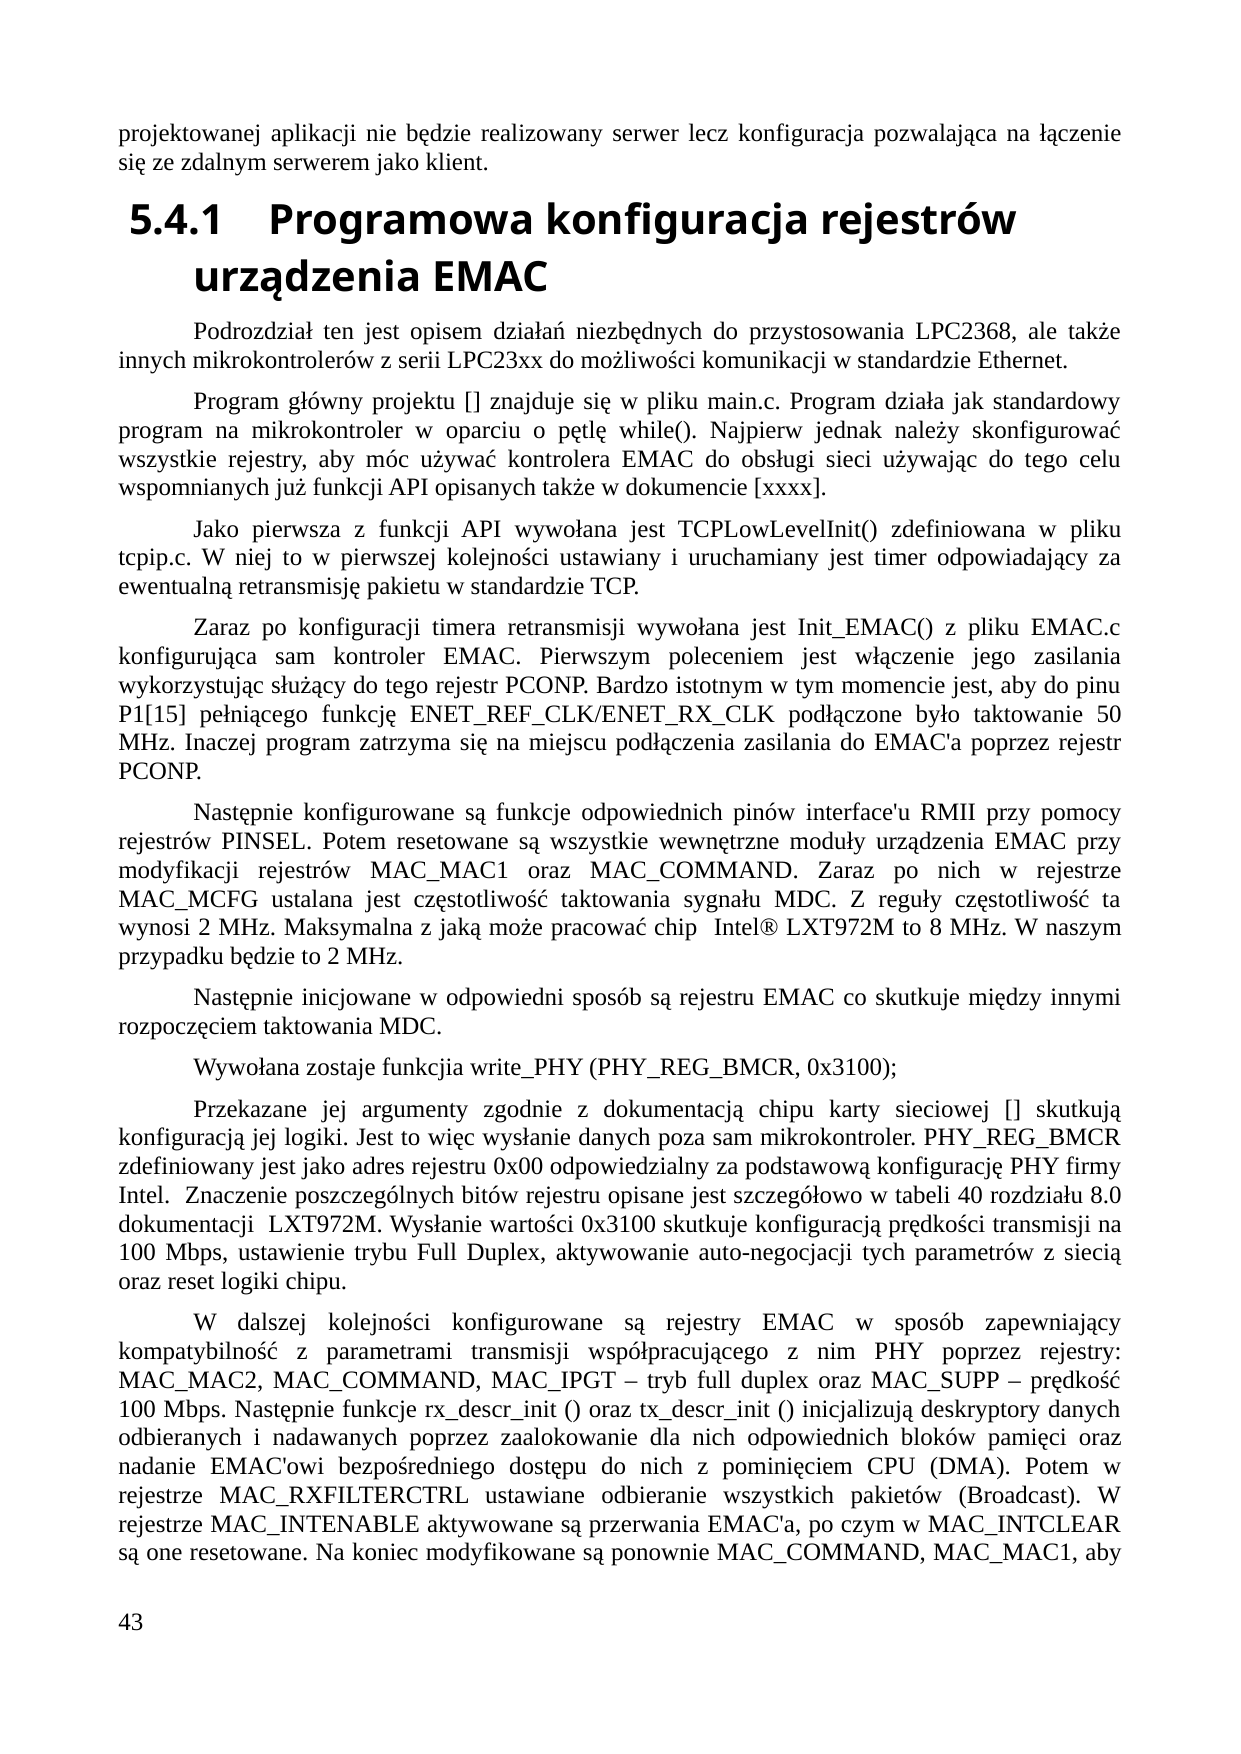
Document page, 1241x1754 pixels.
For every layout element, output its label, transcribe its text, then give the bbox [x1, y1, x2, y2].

subtitle Programowa konfiguracja rejestrów urządzenia EMAC [118, 190, 1122, 304]
text Wywołana zostaje funkcjia write_PHY (PHY_REG_BMCR, 0x3100); [118, 1052, 1122, 1081]
text Zaraz po konfiguracji timera retransmisji wywołana jest Init_EMAC() z pliku EMAC.c konfigurująca sam kontroler EMAC. Pierwszym poleceniem jest włączenie jego zasilania wykorzystując służący do tego rejestr PCONP. Bardzo istotnym w tym momencie jest, aby do pinu P1[15] pełniącego funkcję ENET_REF_CLK/ENET_RX_CLK podłączone było taktowanie 50 MHz. Inaczej program zatrzyma się na miejscu podłączenia zasilania do EMAC'a poprzez rejestr PCONP. [118, 612, 1122, 785]
text Następnie inicjowane w odpowiedni sposób są rejestru EMAC co skutkuje między innymi rozpoczęciem taktowania MDC. [118, 982, 1122, 1040]
text projektowanej aplikacji nie będzie realizowany serwer lecz konfiguracja pozwalająca na łączenie się ze zdalnym serwerem jako klient. [118, 118, 1122, 176]
text Przekazane jej argumenty zgodnie z dokumentacją chipu karty sieciowej [] skutkują konfiguracją jej logiki. Jest to więc wysłanie danych poza sam mikrokontroler. PHY_REG_BMCR zdefiniowany jest jako adres rejestru 0x00 odpowiedzialny za podstawową konfigurację PHY firmy Intel. Znaczenie poszczególnych bitów rejestru opisane jest szczegółowo w tabeli 40 rozdziału 8.0 dokumentacji LXT972M. Wysłanie wartości 0x3100 skutkuje konfiguracją prędkości transmisji na 100 Mbps, ustawienie trybu Full Duplex, aktywowanie auto-negocjacji tych parametrów z siecią oraz reset logiki chipu. [118, 1094, 1122, 1295]
text W dalszej kolejności konfigurowane są rejestry EMAC w sposób zapewniający kompatybilność z parametrami transmisji współpracującego z nim PHY poprzez rejestry: MAC_MAC2, MAC_COMMAND, MAC_IPGT – tryb full duplex oraz MAC_SUPP – prędkość 100 Mbps. Następnie funkcje rx_descr_init () oraz tx_descr_init () inicjalizują deskryptory danych odbieranych i nadawanych poprzez zaalokowanie dla nich odpowiednich bloków pamięci oraz nadanie EMAC'owi bezpośredniego dostępu do nich z pominięciem CPU (DMA). Potem w rejestrze MAC_RXFILTERCTRL ustawiane odbieranie wszystkich pakietów (Broadcast). W rejestrze MAC_INTENABLE aktywowane są przerwania EMAC'a, po czym w MAC_INTCLEAR są one resetowane. Na koniec modyfikowane są ponownie MAC_COMMAND, MAC_MAC1, aby [118, 1307, 1122, 1566]
text Następnie konfigurowane są funkcje odpowiednich pinów interface'u RMII przy pomocy rejestrów PINSEL. Potem resetowane są wszystkie wewnętrzne moduły urządzenia EMAC przy modyfikacji rejestrów MAC_MAC1 oraz MAC_COMMAND. Zaraz po nich w rejestrze MAC_MCFG ustalana jest częstotliwość taktowania sygnału MDC. Z reguły częstotliwość ta wynosi 2 MHz. Maksymalna z jaką może pracować chip Intel® LXT972M to 8 MHz. W naszym przypadku będzie to 2 MHz. [118, 797, 1122, 970]
text Program główny projektu [] znajduje się w pliku main.c. Program działa jak standardowy program na mikrokontroler w oparciu o pętlę while(). Najpierw jednak należy skonfigurować wszystkie rejestry, aby móc używać kontrolera EMAC do obsługi sieci używając do tego celu wspomnianych już funkcji API opisanych także w dokumencie [xxxx]. [118, 386, 1122, 501]
text Podrozdział ten jest opisem działań niezbędnych do przystosowania LPC2368, ale także innych mikrokontrolerów z serii LPC23xx do możliwości komunikacji w standardzie Ethernet. [118, 316, 1122, 374]
text Jako pierwsza z funkcji API wywołana jest TCPLowLevelInit() zdefiniowana w pliku tcpip.c. W niej to w pierwszej kolejności ustawiany i uruchamiany jest timer odpowiadający za ewentualną retransmisję pakietu w standardzie TCP. [118, 514, 1122, 600]
